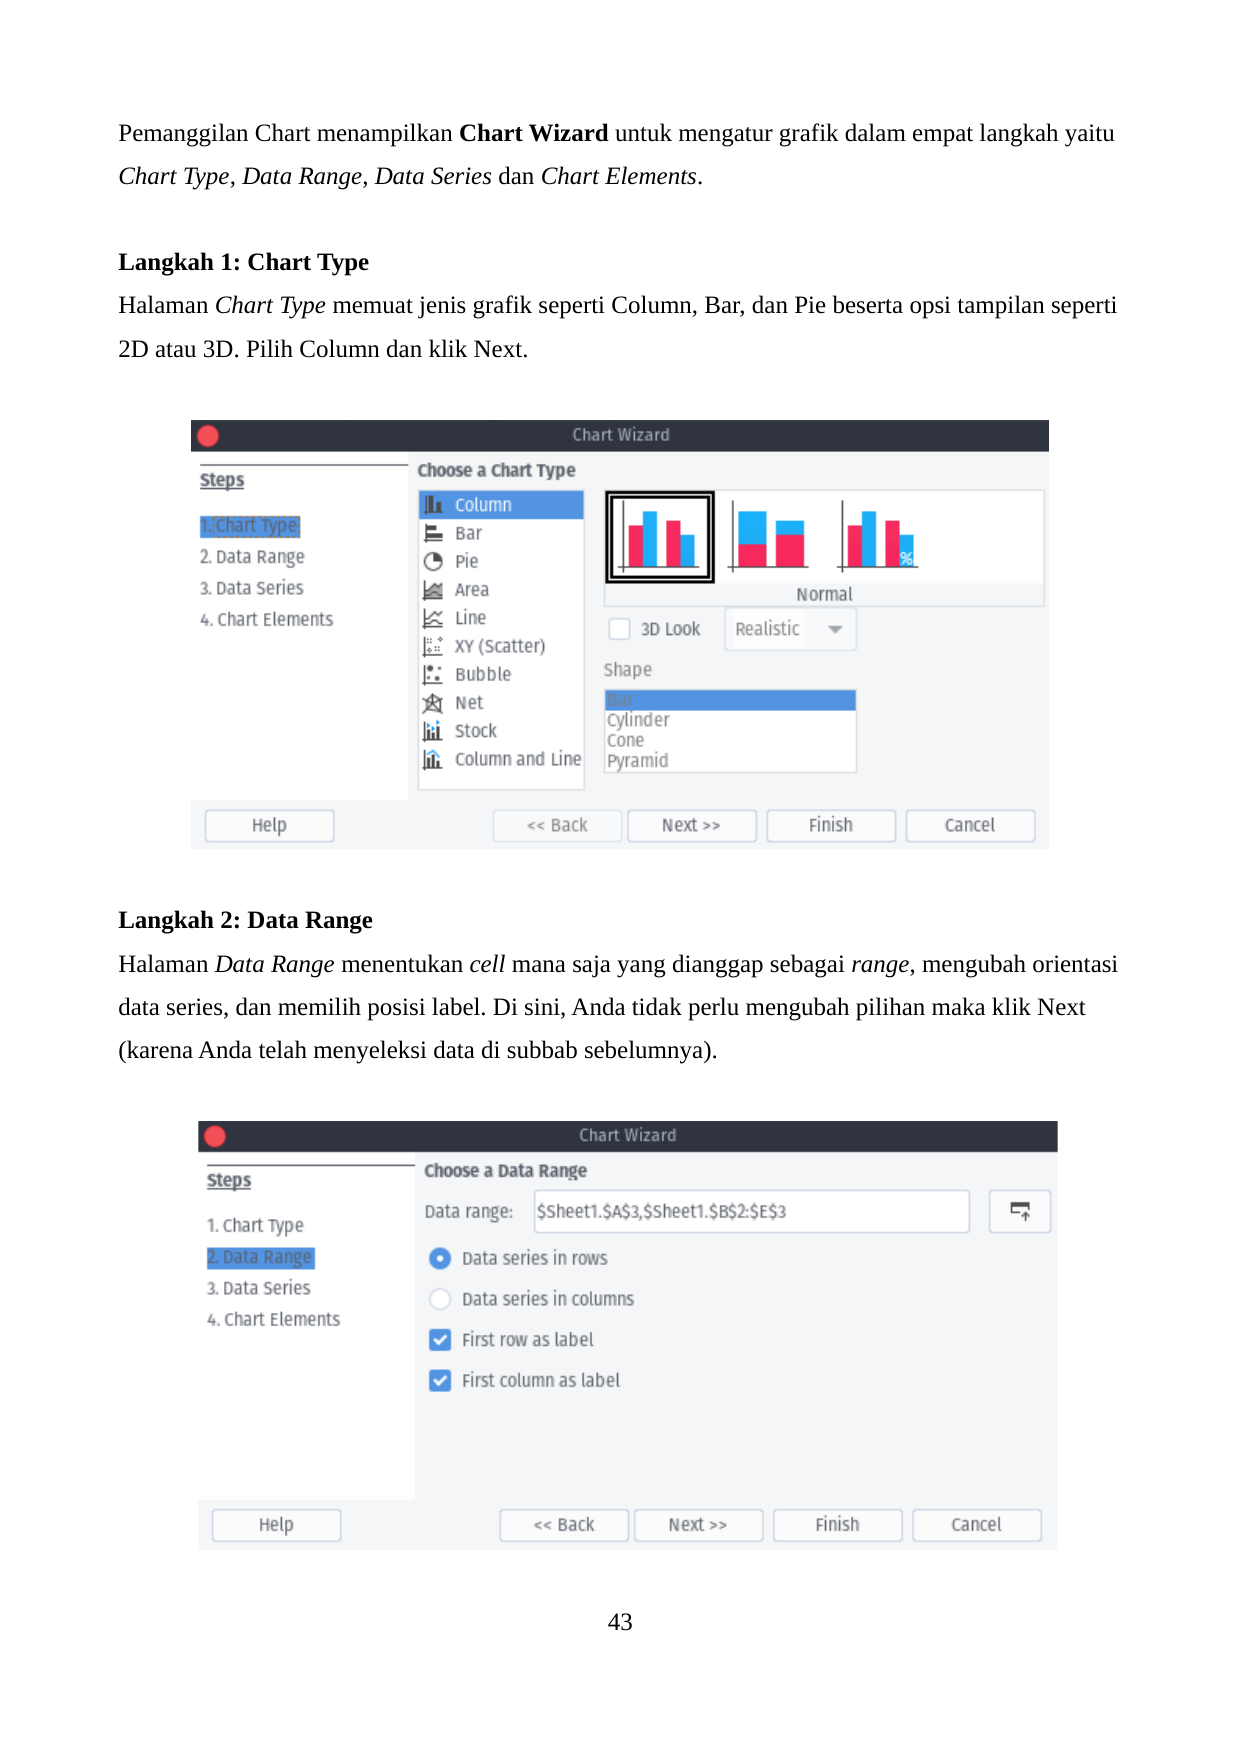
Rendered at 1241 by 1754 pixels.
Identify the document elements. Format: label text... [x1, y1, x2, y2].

text Halaman Data Range menentukan cell mana saja yang dianggap sebagai range, mengubah orientasi data series, dan memilih posisi label. Di sini, Anda tidak perlu mengubah pilihan maka klik Next (karena Anda telah menyeleksi data di subbab sebelumnya). [118, 949, 1122, 1064]
text Langkah 2: Data Range [118, 906, 1122, 934]
picture [191, 420, 1049, 849]
picture [198, 1121, 1058, 1550]
text Pemanggilan Chart menampilkan Chart Wizard untuk mengatur grafik dalam empat langkah yaitu Chart Type, Data Range, Data Series dan Chart Elements. [118, 118, 1122, 190]
text Langkah 1: Chart Type [118, 247, 1122, 276]
text Halaman Chart Type memuat jenis grafik seperti Column, Bar, dan Pie beserta opsi tampilan seperti 2D atau 3D. Pilih Column dan klik Next. [118, 291, 1122, 362]
